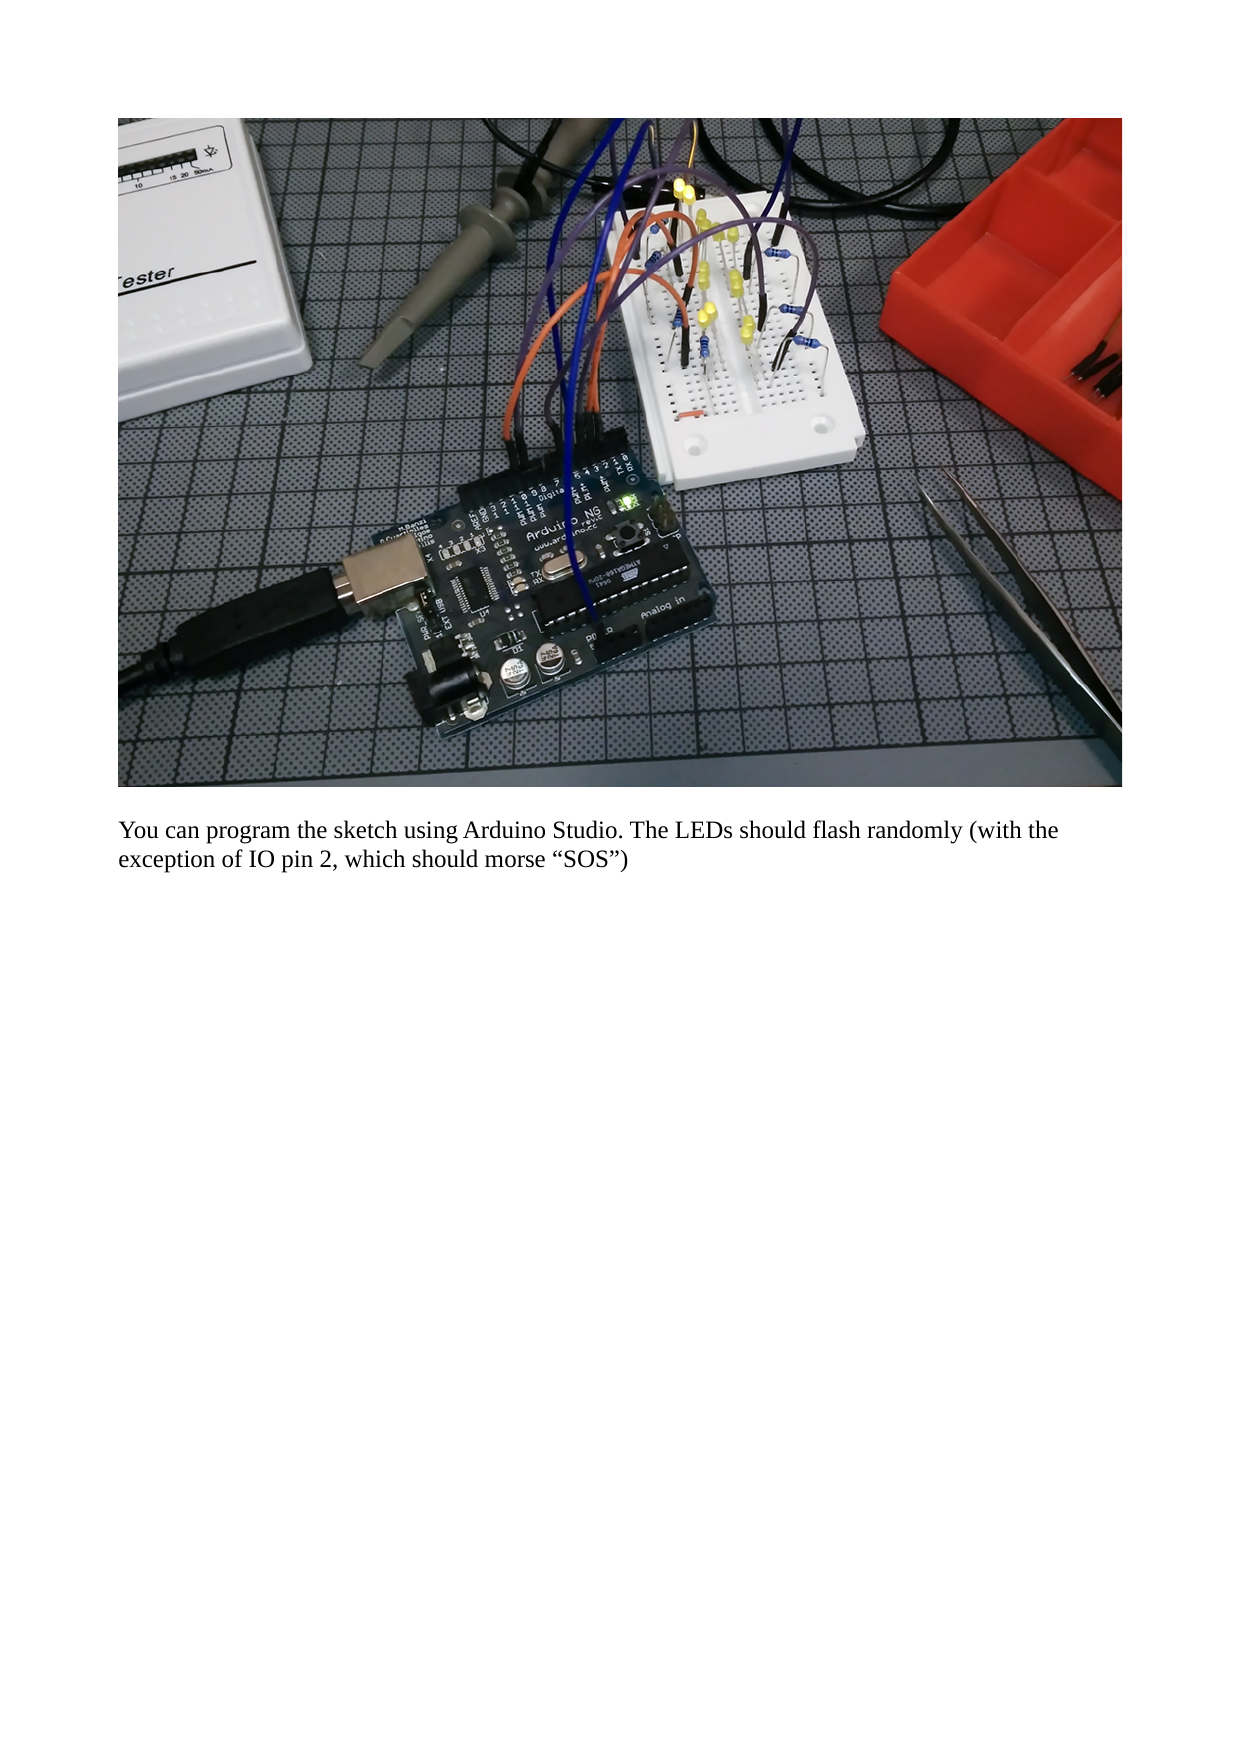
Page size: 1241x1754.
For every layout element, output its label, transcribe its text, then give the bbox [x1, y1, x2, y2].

text You can program the sketch using Arduino Studio. The LEDs should flash randomly (with the exception of IO pin 2, which should morse “SOS”) [118, 816, 1122, 873]
picture [118, 118, 1123, 787]
